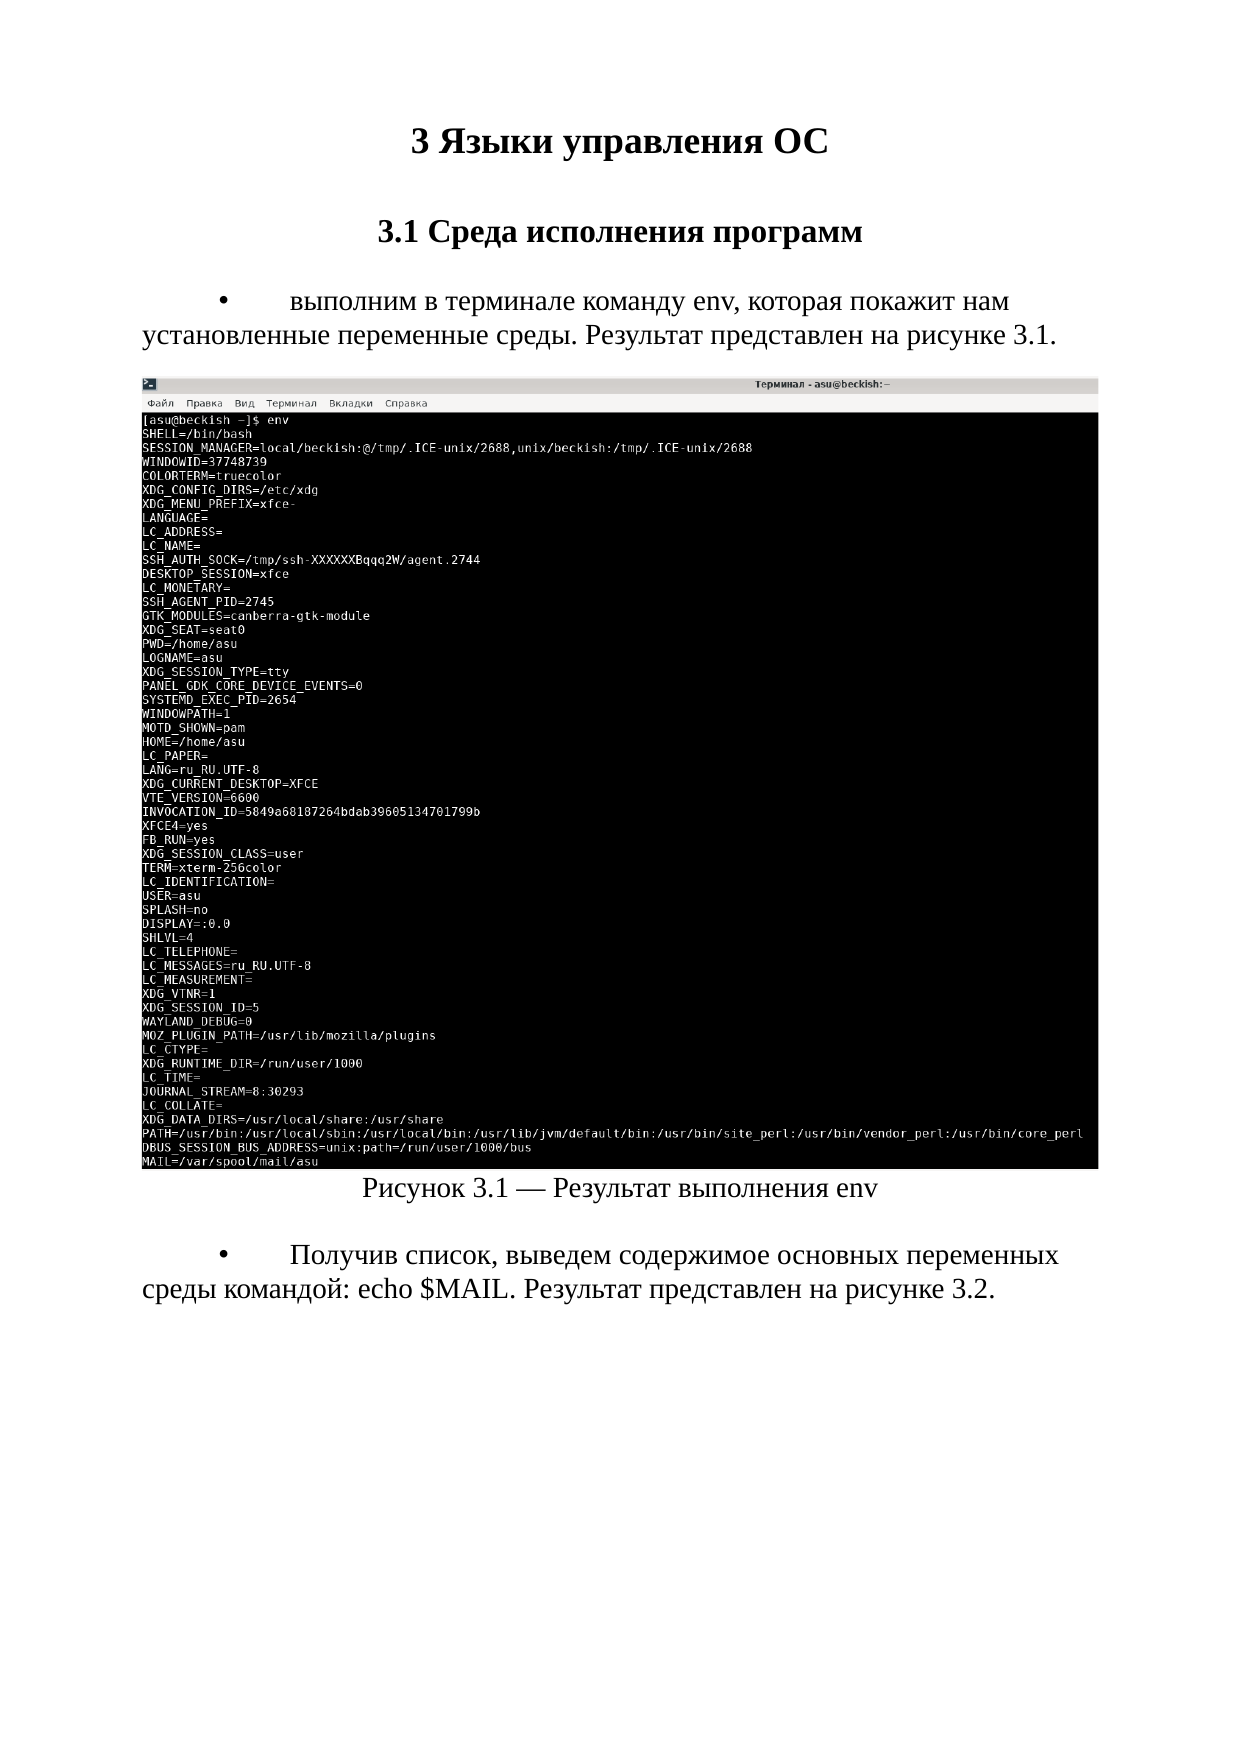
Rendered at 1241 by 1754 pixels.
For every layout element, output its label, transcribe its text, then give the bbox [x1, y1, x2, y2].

picture [141, 376, 1099, 1171]
list выполним в терминале команду env, которая покажит нам установленные переменные среды. Результат представлен на рисунке 3.1. [142, 283, 1098, 350]
list [142, 350, 1098, 376]
list Получив список, выведем содержимое основных переменных среды командой: echo $MAIL. Результат представлен на рисунке 3.2. [142, 1237, 1098, 1304]
text 3.1 Среда исполнения программ [142, 211, 1098, 249]
subtitle 3 Языки управления ОС [142, 118, 1098, 161]
list Рисунок 3.1 — Результат выполнения env [142, 1171, 1098, 1204]
